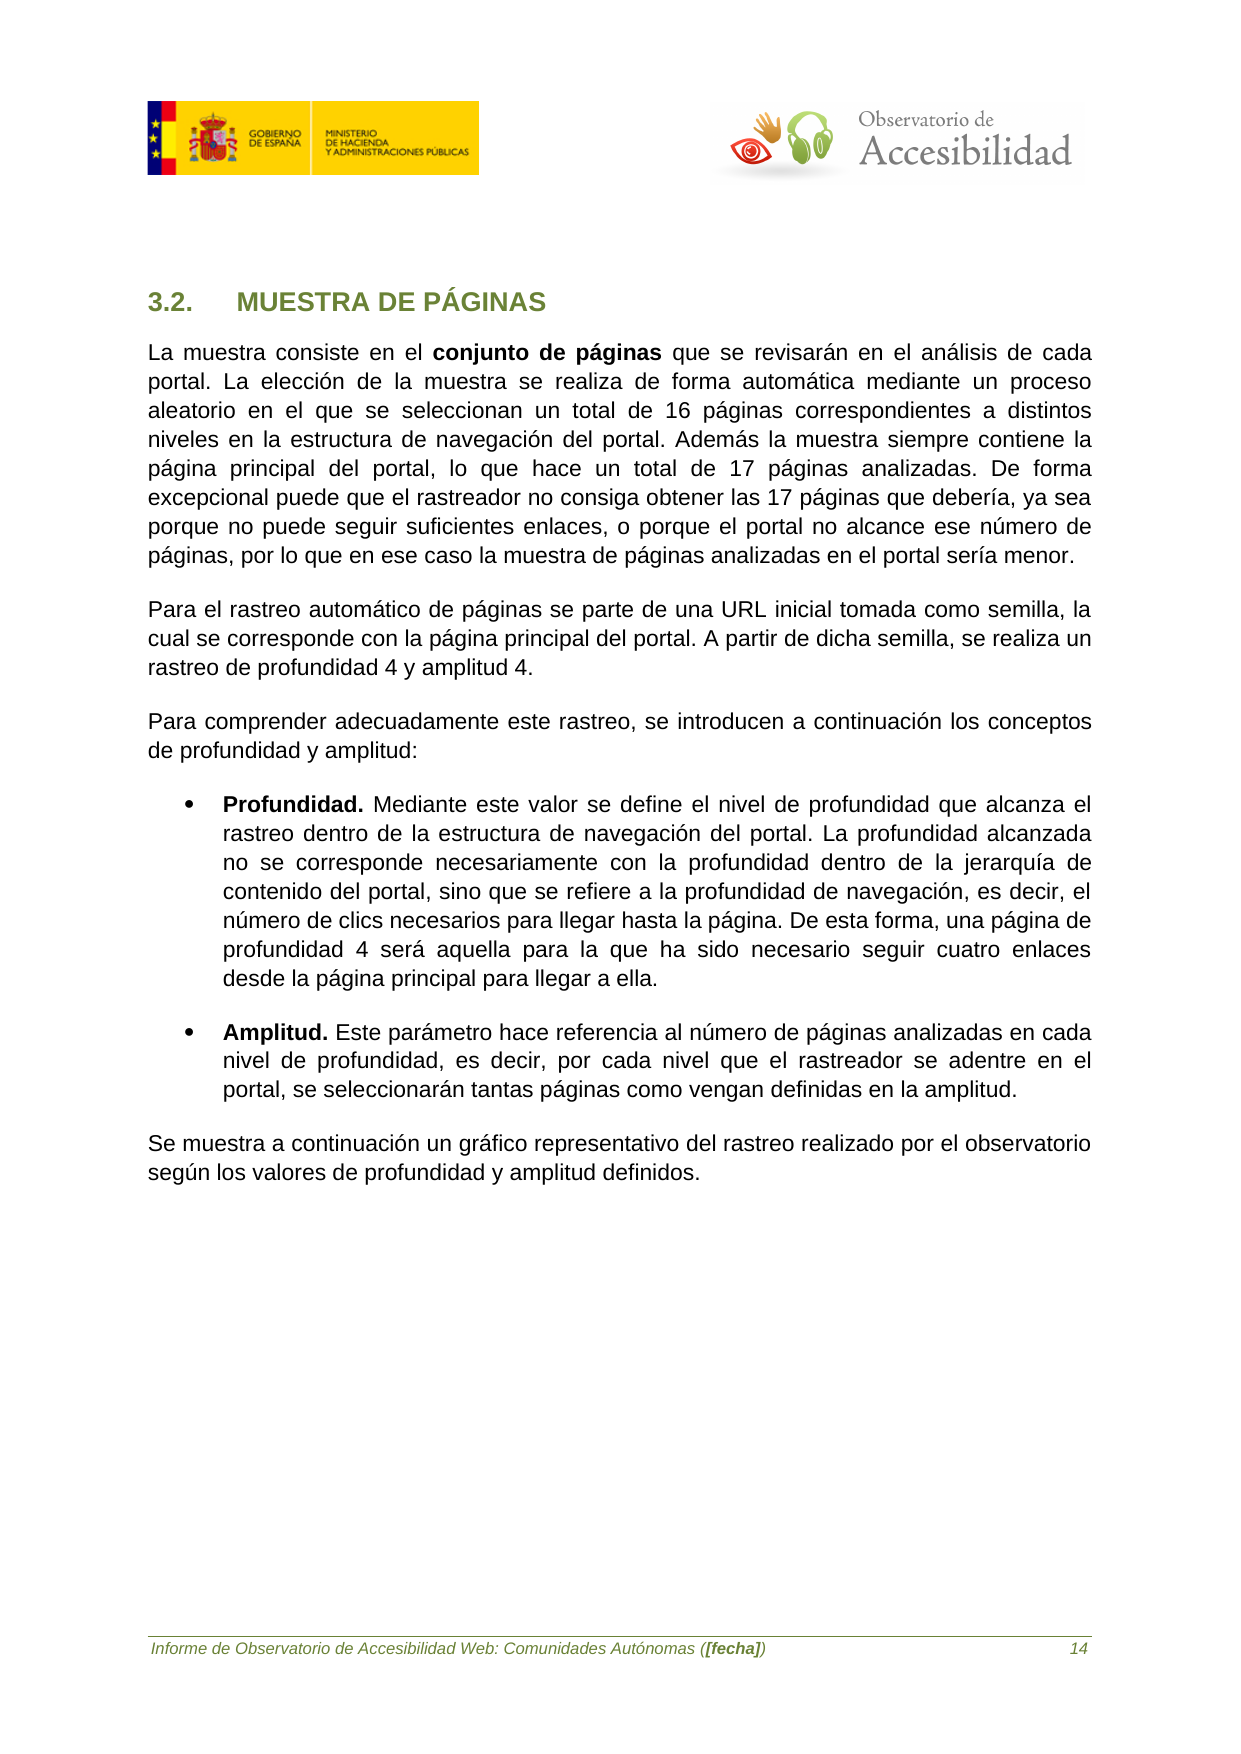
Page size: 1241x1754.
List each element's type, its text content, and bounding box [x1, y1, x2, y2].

list Profundidad. Mediante este valor se define el nivel de profundidad que alcanza el rastreo dentro de la estructura de navegación del portal. La profundidad alcanzada no se corresponde necesariamente con la profundidad dentro de la jerarquía de contenido del portal, sino que se refiere a la profundidad de navegación, es decir, el número de clics necesarios para llegar hasta la página. De esta forma, una página de profundidad 4 será aquella para la que ha sido necesario seguir cuatro enlaces desde la página principal para llegar a ella. [185, 791, 1092, 991]
subtitle Muestra de Páginas [148, 286, 1092, 317]
text Se muestra a continuación un gráfico representativo del rastreo realizado por el observatorio según los valores de profundidad y amplitud definidos. [148, 1130, 1092, 1186]
text La muestra consiste en el conjunto de páginas que se revisarán en el análisis de cada portal. La elección de la muestra se realiza de forma automática mediante un proceso aleatorio en el que se seleccionan un total de 16 páginas correspondientes a distintos niveles en la estructura de navegación del portal. Además la muestra siempre contiene la página principal del portal, lo que hace un total de 17 páginas analizadas. De forma excepcional puede que el rastreador no consiga obtener las 17 páginas que debería, ya sea porque no puede seguir suficientes enlaces, o porque el portal no alcance ese número de páginas, por lo que en ese caso la muestra de páginas analizadas en el portal sería menor. [148, 339, 1092, 568]
text Para comprender adecuadamente este rastreo, se introducen a continuación los conceptos de profundidad y amplitud: [148, 708, 1092, 763]
picture [147, 101, 479, 175]
picture [710, 102, 1086, 185]
text Para el rastreo automático de páginas se parte de una URL inicial tomada como semilla, la cual se corresponde con la página principal del portal. A partir de dicha semilla, se realiza un rastreo de profundidad 4 y amplitud 4. [148, 596, 1092, 680]
list Amplitud. Este parámetro hace referencia al número de páginas analizadas en cada nivel de profundidad, es decir, por cada nivel que el rastreador se adentre en el portal, se seleccionarán tantas páginas como vengan definidas en la amplitud. [185, 1018, 1092, 1103]
